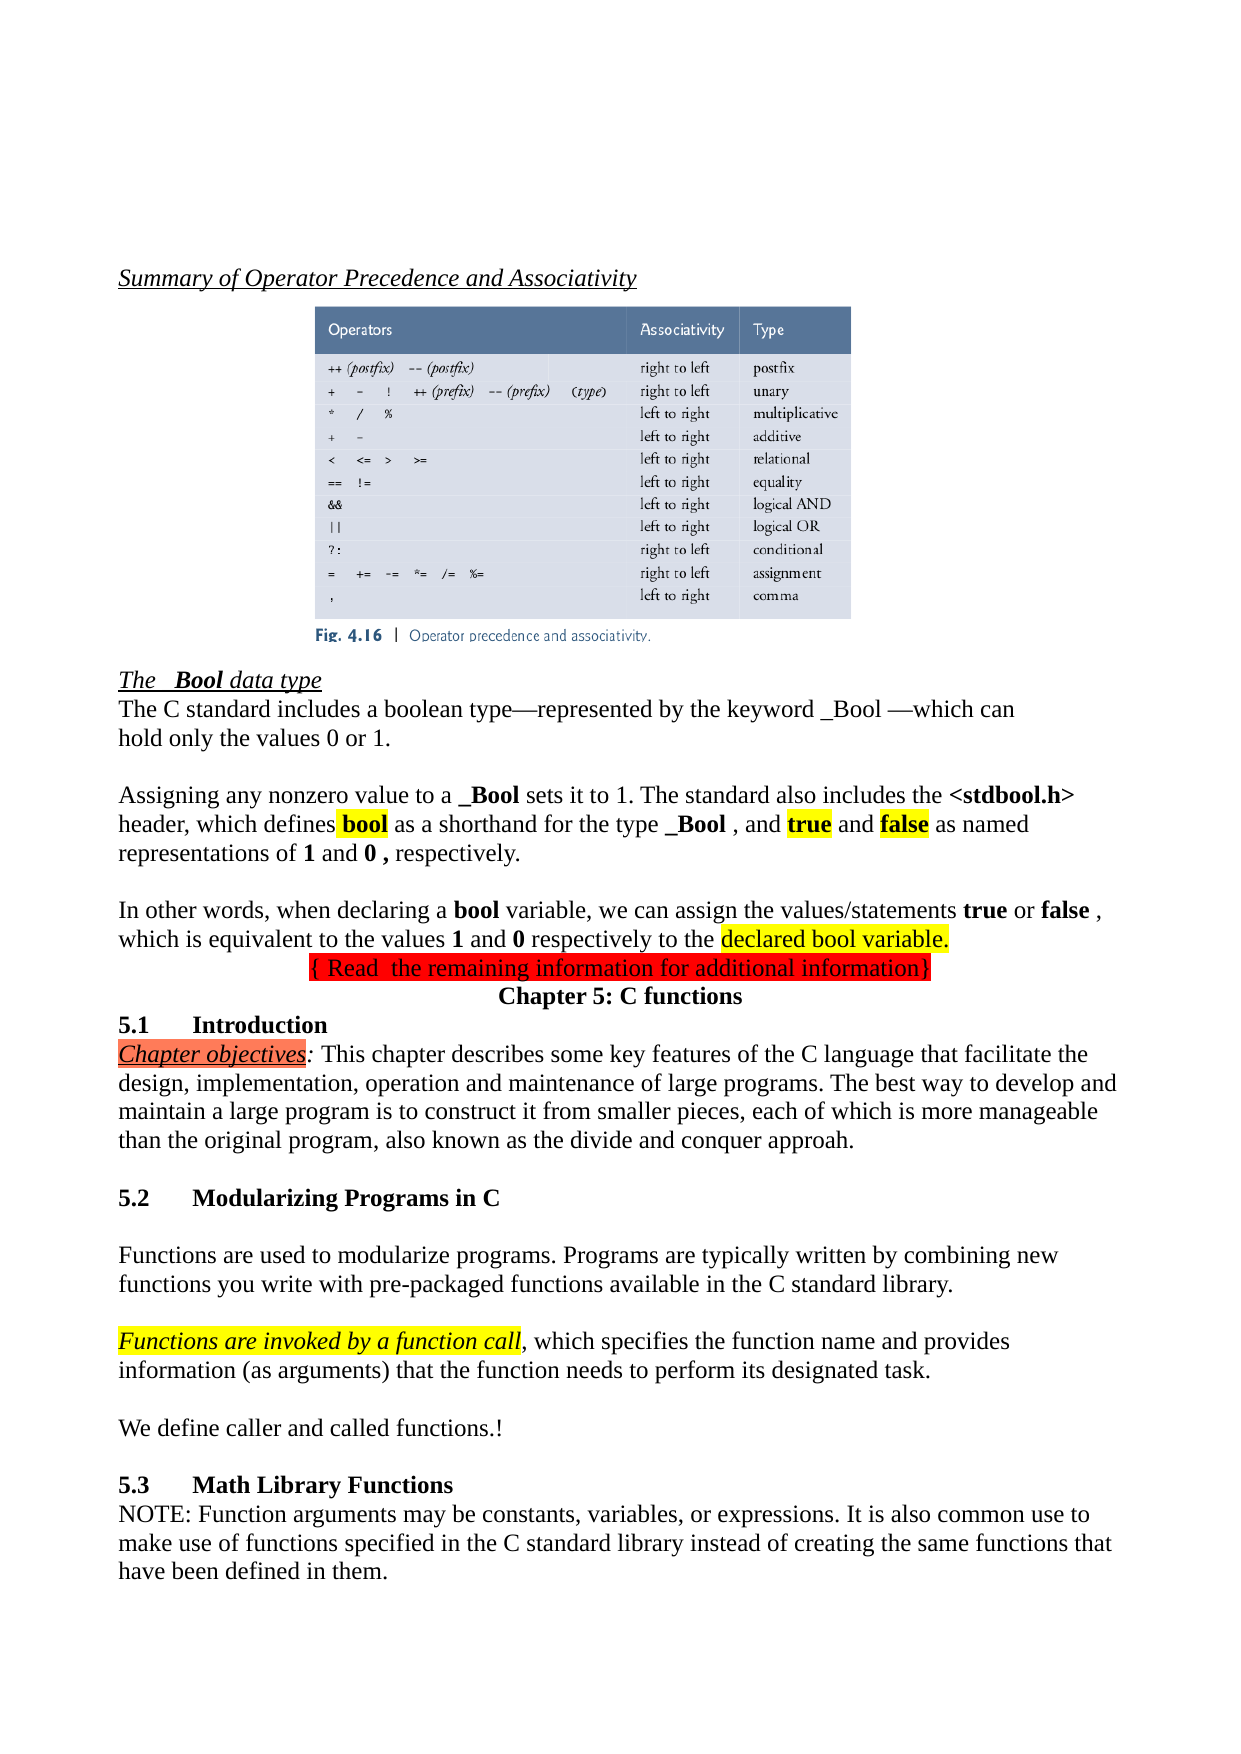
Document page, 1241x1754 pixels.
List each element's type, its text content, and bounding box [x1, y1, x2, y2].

text NOTE: Function arguments may be constants, variables, or expressions. It is also common use to make use of functions specified in the C standard library instead of creating the same functions that have been defined in them. [118, 1499, 1122, 1585]
text In other words, when declaring a bool variable, we can assign the values/statements true or false , which is equivalent to the values 1 and 0 respectively to the declared bool variable. [118, 895, 1122, 953]
text { Read the remaining information for additional information} [118, 953, 1122, 981]
text Functions are invoked by a function call, which specifies the function name and provides information (as arguments) that the function needs to perform its designated task. [118, 1326, 1122, 1384]
text Chapter objectives: This chapter describes some key features of the C language that facilitate the design, implementation, operation and maintenance of large programs. The best way to develop and maintain a large program is to construct it from smaller pieces, each of which is more manageable than the original program, also known as the divide and conquer approah. [118, 1039, 1122, 1154]
text Functions are used to modularize programs. Programs are typically written by combining new functions you write with pre-packaged functions available in the C standard library. [118, 1240, 1122, 1298]
text The C standard includes a boolean type—represented by the keyword _Bool —which can [118, 694, 1122, 723]
text 5.2 Modularizing Programs in C [118, 1183, 1122, 1211]
picture [304, 299, 861, 642]
text We define caller and called functions.! [118, 1413, 1122, 1441]
text The _Bool data type [118, 665, 1122, 694]
text Chapter 5: C functions [118, 981, 1122, 1010]
text 5.1 Introduction [118, 1010, 1122, 1039]
text hold only the values 0 or 1. [118, 723, 1122, 751]
text 5.3 Math Library Functions [118, 1470, 1122, 1499]
text Assigning any nonzero value to a _Bool sets it to 1. The standard also includes the <stdbool.h> header, which defines bool as a shorthand for the type _Bool , and true and false as named representations of 1 and 0 , respectively. [118, 780, 1122, 866]
text Summary of Operator Precedence and Associativity [118, 263, 1122, 291]
